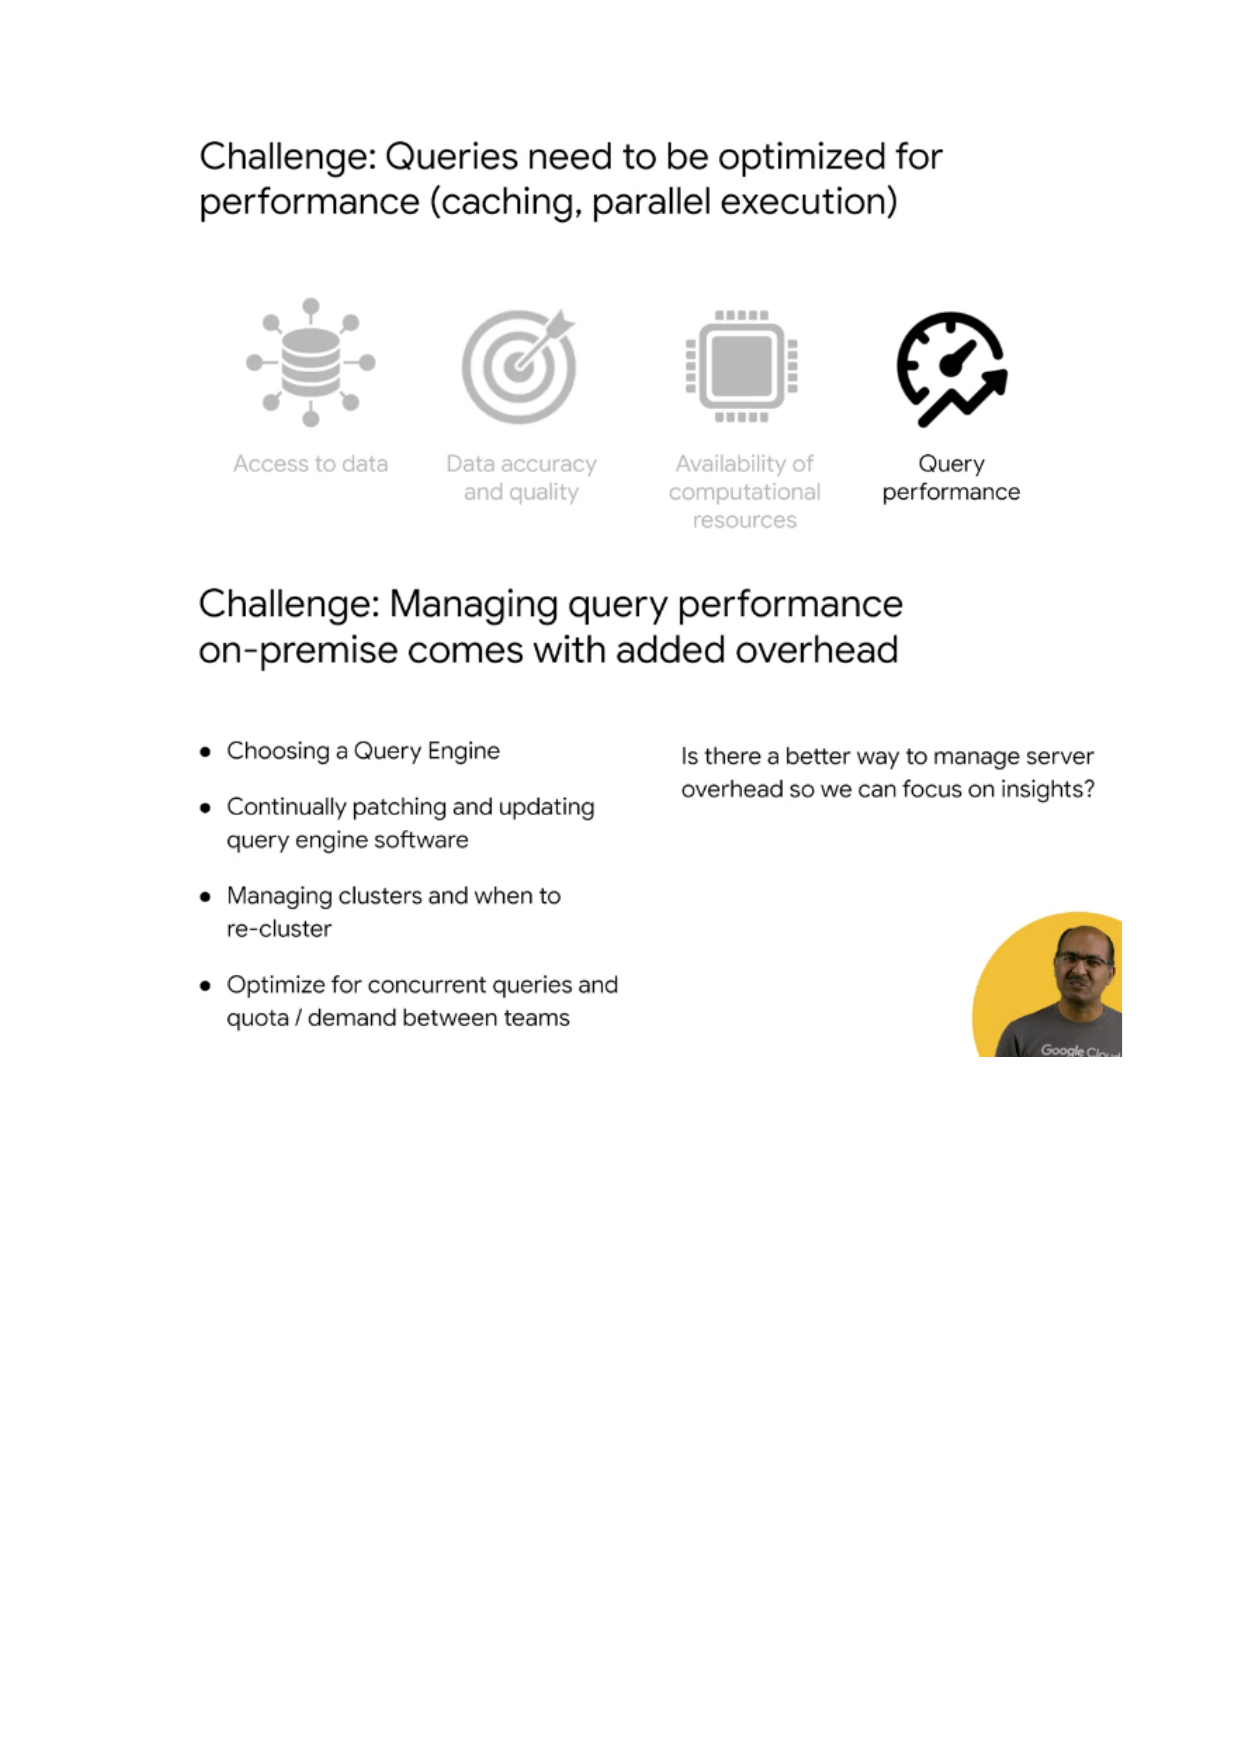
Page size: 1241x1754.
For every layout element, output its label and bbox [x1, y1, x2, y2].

picture [118, 118, 1123, 549]
picture [118, 577, 1123, 1057]
